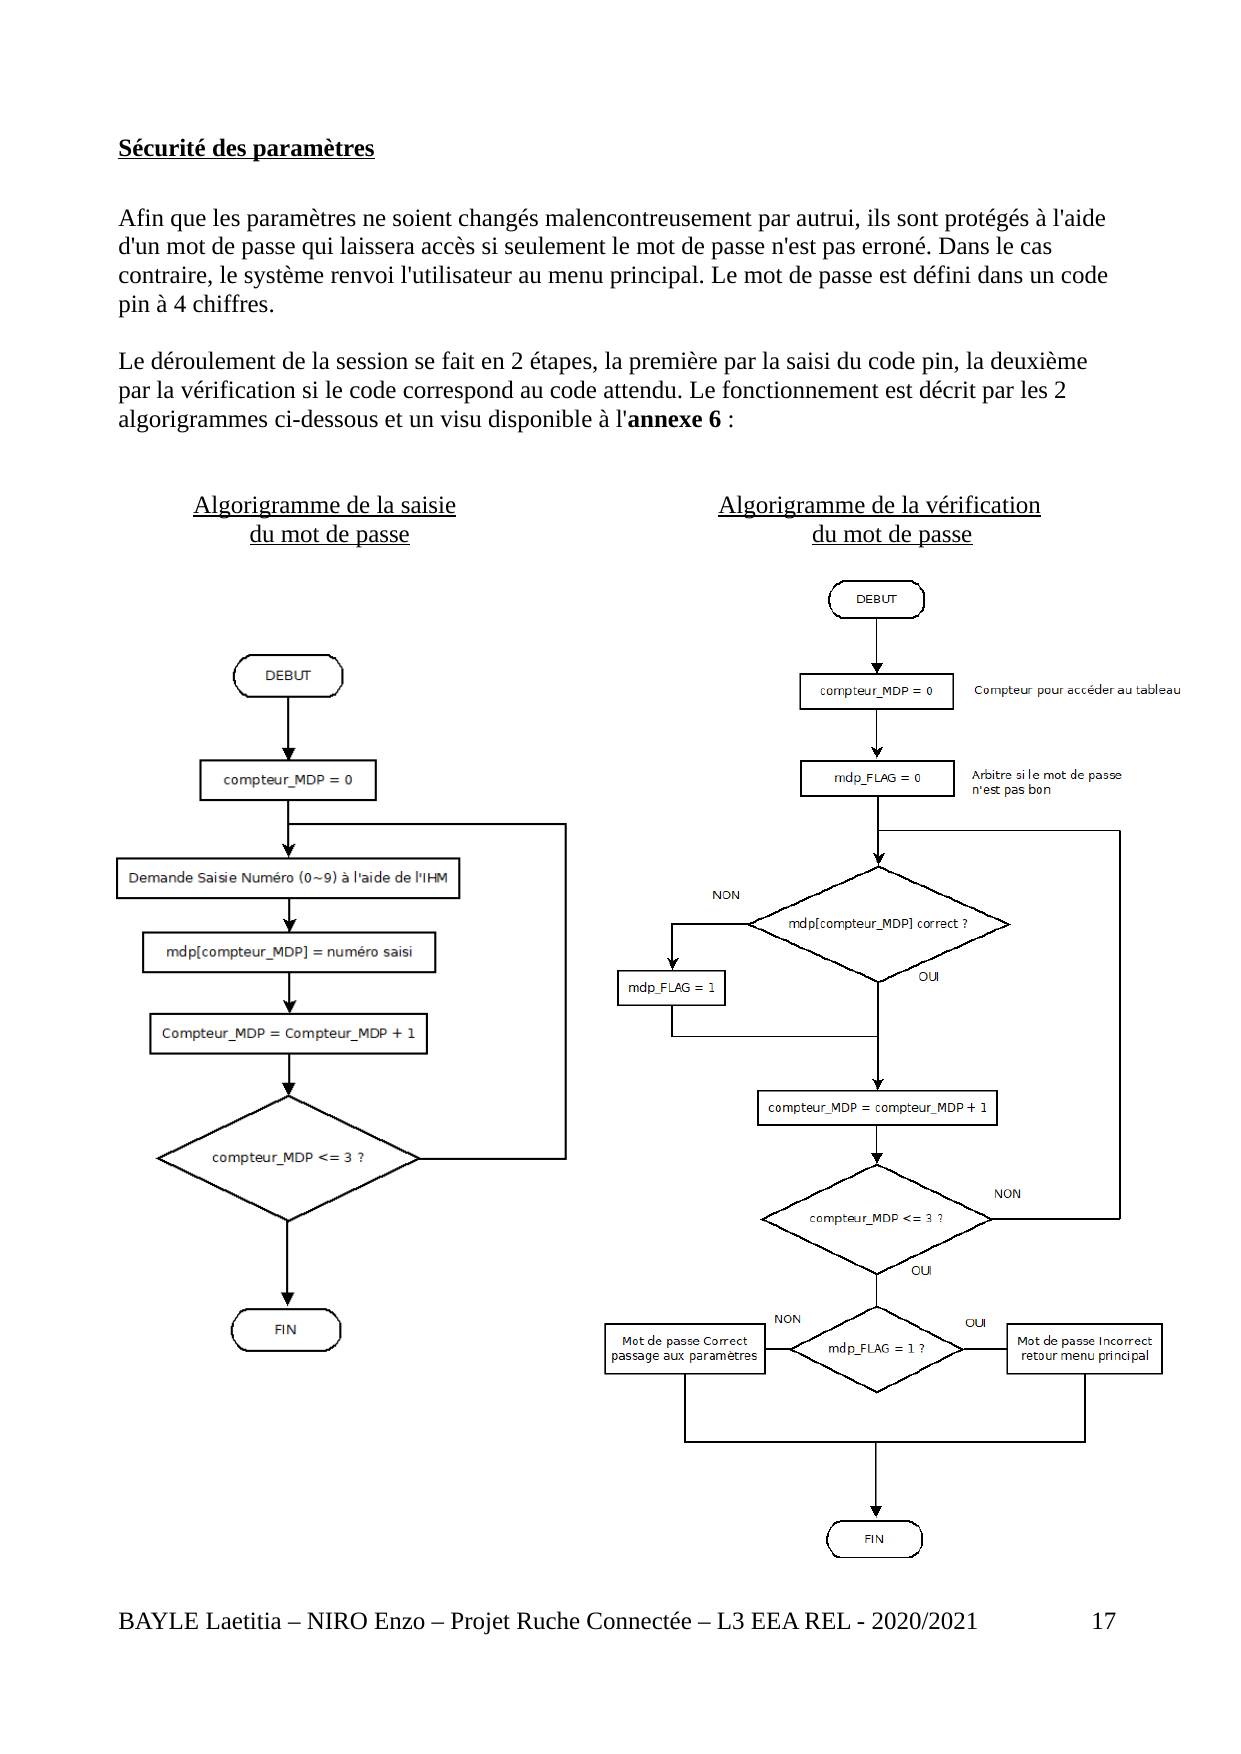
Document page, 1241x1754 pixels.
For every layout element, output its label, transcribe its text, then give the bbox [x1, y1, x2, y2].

text du mot de passe du mot de passe [118, 519, 1122, 548]
picture [116, 654, 572, 1353]
text Afin que les paramètres ne soient changés malencontreusement par autrui, ils sont protégés à l'aide d'un mot de passe qui laissera accès si seulement le mot de passe n'est pas erroné. Dans le cas contraire, le système renvoi l'utilisateur au menu principal. Le mot de passe est défini dans un code pin à 4 chiffres. [118, 203, 1122, 318]
text Algorigramme de la saisie Algorigramme de la vérification [118, 490, 1122, 519]
subtitle Sécurité des paramètres [118, 133, 1122, 161]
text Le déroulement de la session se fait en 2 étapes, la première par la saisi du code pin, la deuxième par la vérification si le code correspond au code attendu. Le fonctionnement est décrit par les 2 algorigrammes ci-dessous et un visu disponible à l'annexe 6 : [118, 346, 1122, 433]
